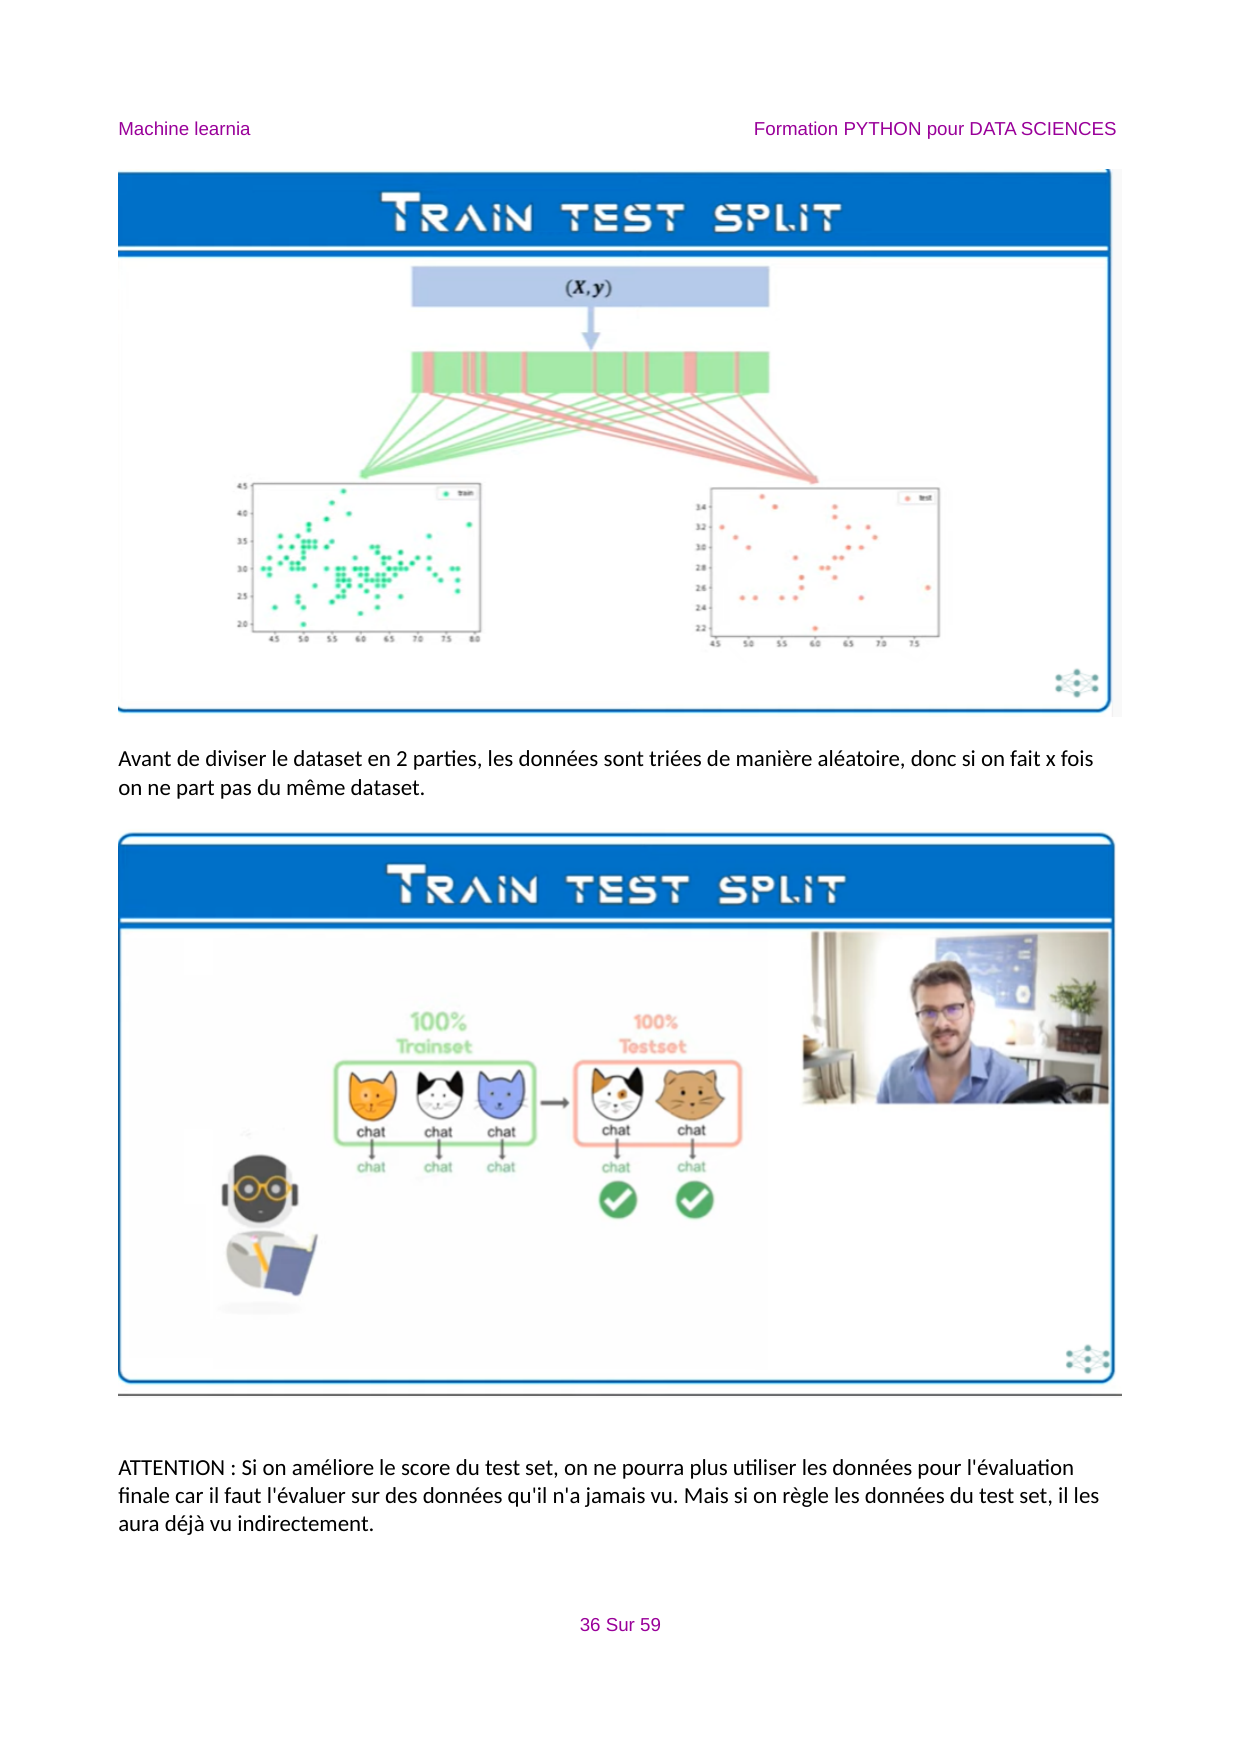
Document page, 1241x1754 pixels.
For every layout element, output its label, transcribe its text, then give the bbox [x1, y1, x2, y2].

picture [118, 169, 1122, 717]
text Avant de diviser le dataset en 2 parties, les données sont triées de manière aléatoire, donc si on fait x fois on ne part pas du même dataset. [118, 744, 1122, 801]
text ATTENTION : Si on améliore le score du test set, on ne pourra plus utiliser les données pour l'évaluation finale car il faut l'évaluer sur des données qu'il n'a jamais vu. Mais si on règle les données du test set, il les aura déjà vu indirectement. [118, 1453, 1122, 1538]
picture [118, 828, 1122, 1398]
